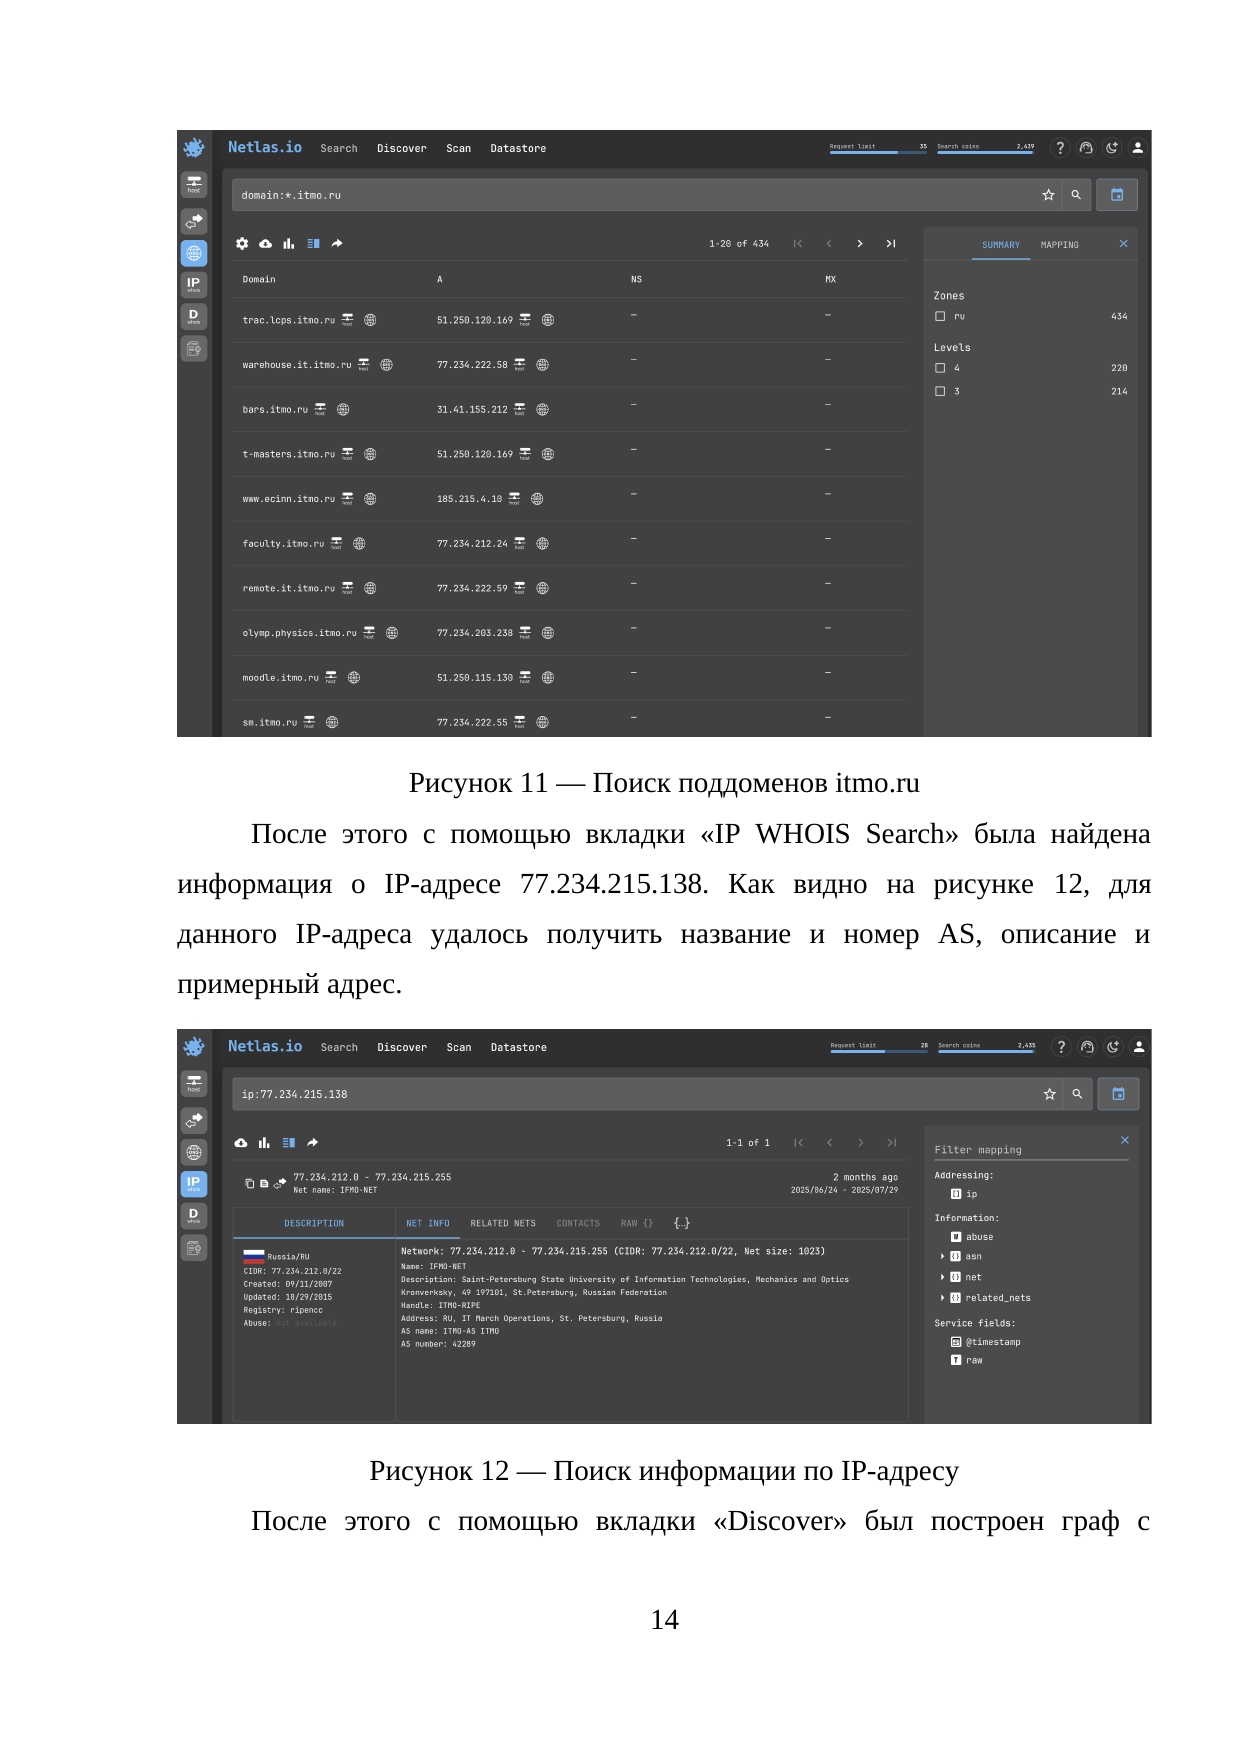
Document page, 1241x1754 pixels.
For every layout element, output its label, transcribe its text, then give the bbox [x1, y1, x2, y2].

picture [177, 1029, 1152, 1424]
text После этого с помощью вкладки «Discover» был построен граф с [177, 1503, 1152, 1537]
text После этого с помощью вкладки «IP WHOIS Search» была найдена информация о IP-адресе 77.234.215.138. Как видно на рисунке 12, для данного IP-адреса удалось получить название и номер AS, описание и примерный адрес. [177, 816, 1152, 1000]
text Рисунок 11 — Поиск поддоменов itmo.ru [177, 737, 1152, 799]
picture [177, 130, 1152, 737]
text Рисунок 12 — Поиск информации по IP-адресу [177, 1424, 1152, 1486]
